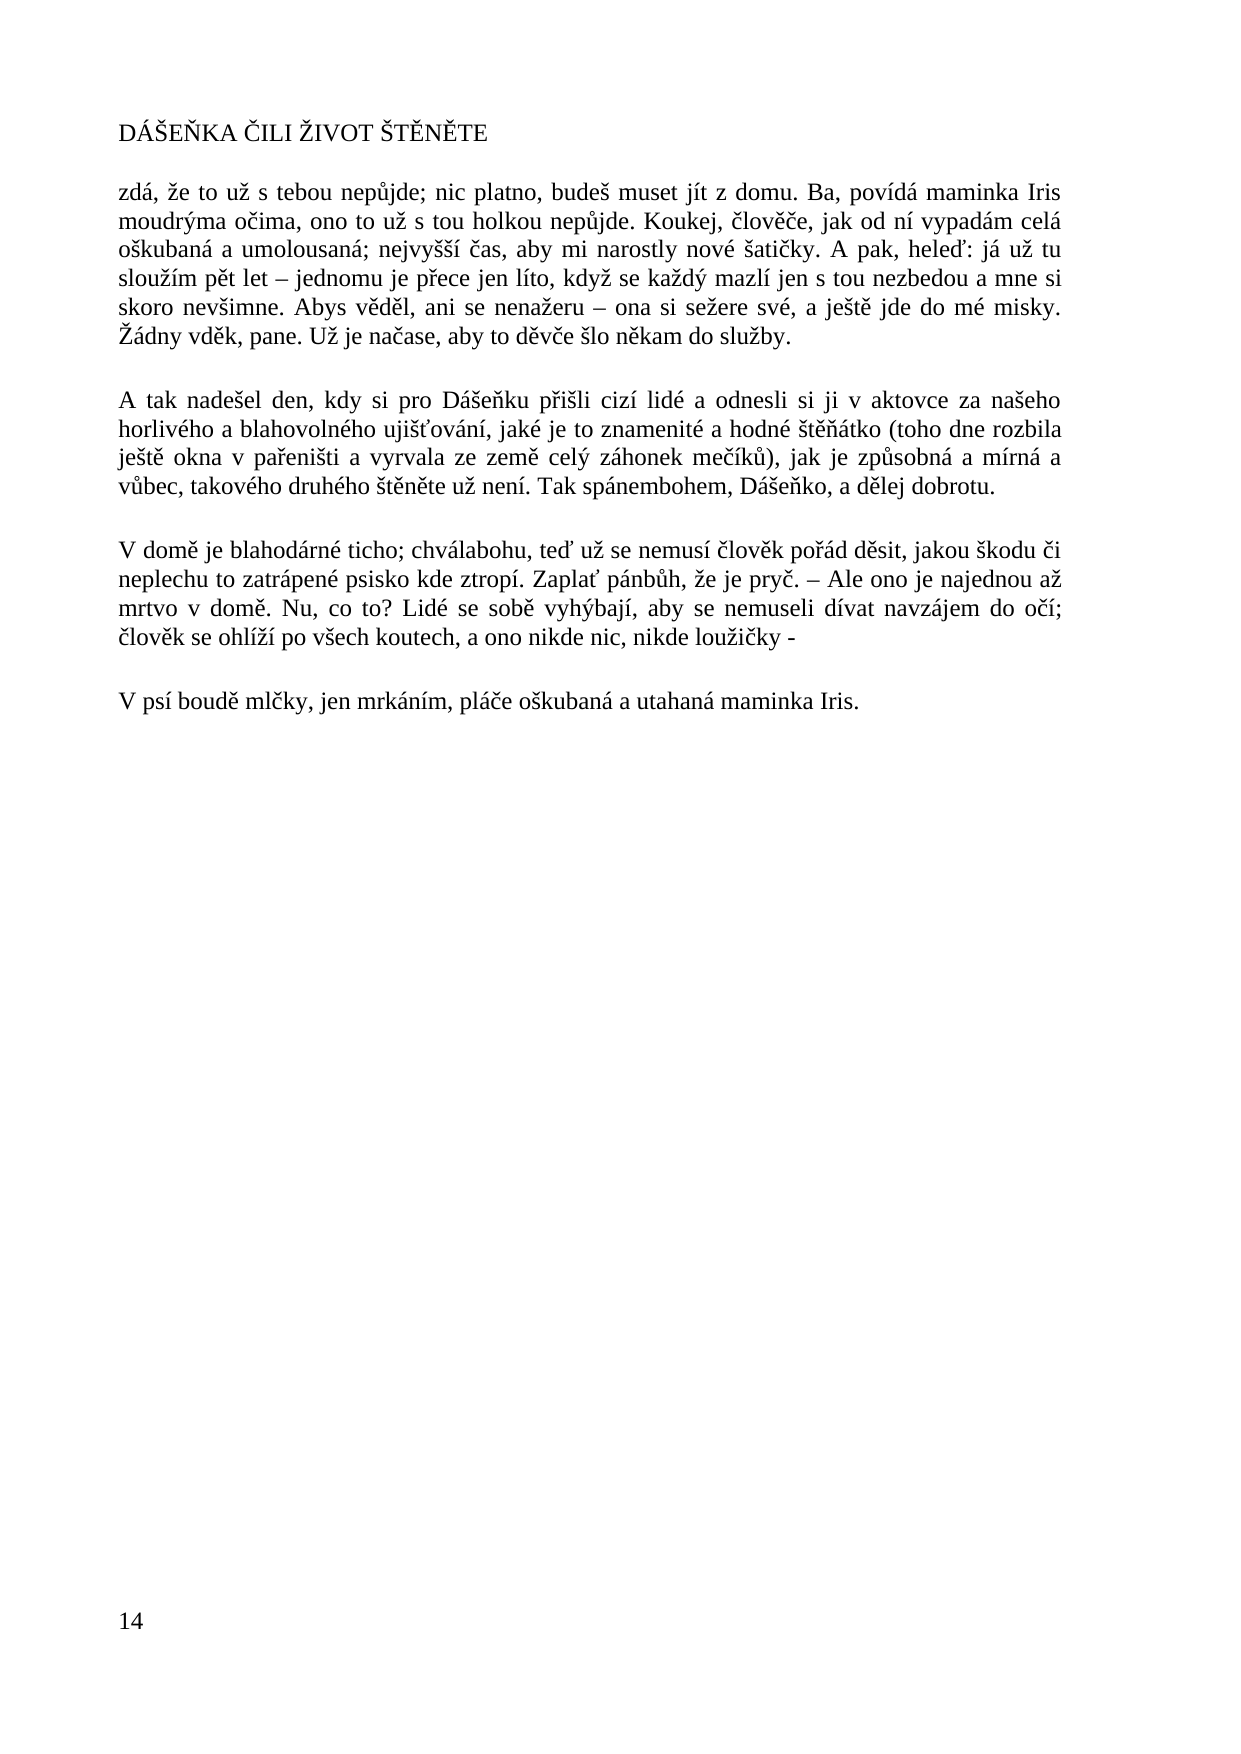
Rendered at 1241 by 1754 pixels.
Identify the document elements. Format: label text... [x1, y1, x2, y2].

text zdá, že to už s tebou nepůjde; nic platno, budeš muset jít z domu. Ba, povídá maminka Iris moudrýma očima, ono to už s tou holkou nepůjde. Koukej, člověče, jak od ní vypadám celá oškubaná a umolousaná; nejvyšší čas, aby mi narostly nové šatičky. A pak, heleď: já už tu sloužím pět let – jednomu je přece jen líto, když se každý mazlí jen s tou nezbedou a mne si skoro nevšimne. Abys věděl, ani se nenažeru – ona si sežere své, a ještě jde do mé misky. Žádny vděk, pane. Už je načase, aby to děvče šlo někam do služby. [118, 177, 1063, 349]
text V psí boudě mlčky, jen mrkáním, pláče oškubaná a utahaná maminka Iris. [118, 686, 1063, 714]
text V domě je blahodárné ticho; chválabohu, teď už se nemusí člověk pořád děsit, jakou škodu či neplechu to zatrápené psisko kde ztropí. Zaplať pánbůh, že je pryč. – Ale ono je najednou až mrtvo v domě. Nu, co to? Lidé se sobě vyhýbají, aby se nemuseli dívat navzájem do očí; člověk se ohlíží po všech koutech, a ono nikde nic, nikde loužičky - [118, 535, 1063, 650]
text A tak nadešel den, kdy si pro Dášeňku přišli cizí lidé a odnesli si ji v aktovce za našeho horlivého a blahovolného ujišťování, jaké je to znamenité a hodné štěňátko (toho dne rozbila ještě okna v pařeništi a vyrvala ze země celý záhonek mečíků), jak je způsobná a mírná a vůbec, takového druhého štěněte už není. Tak spánembohem, Dášeňko, a dělej dobrotu. [118, 385, 1063, 500]
